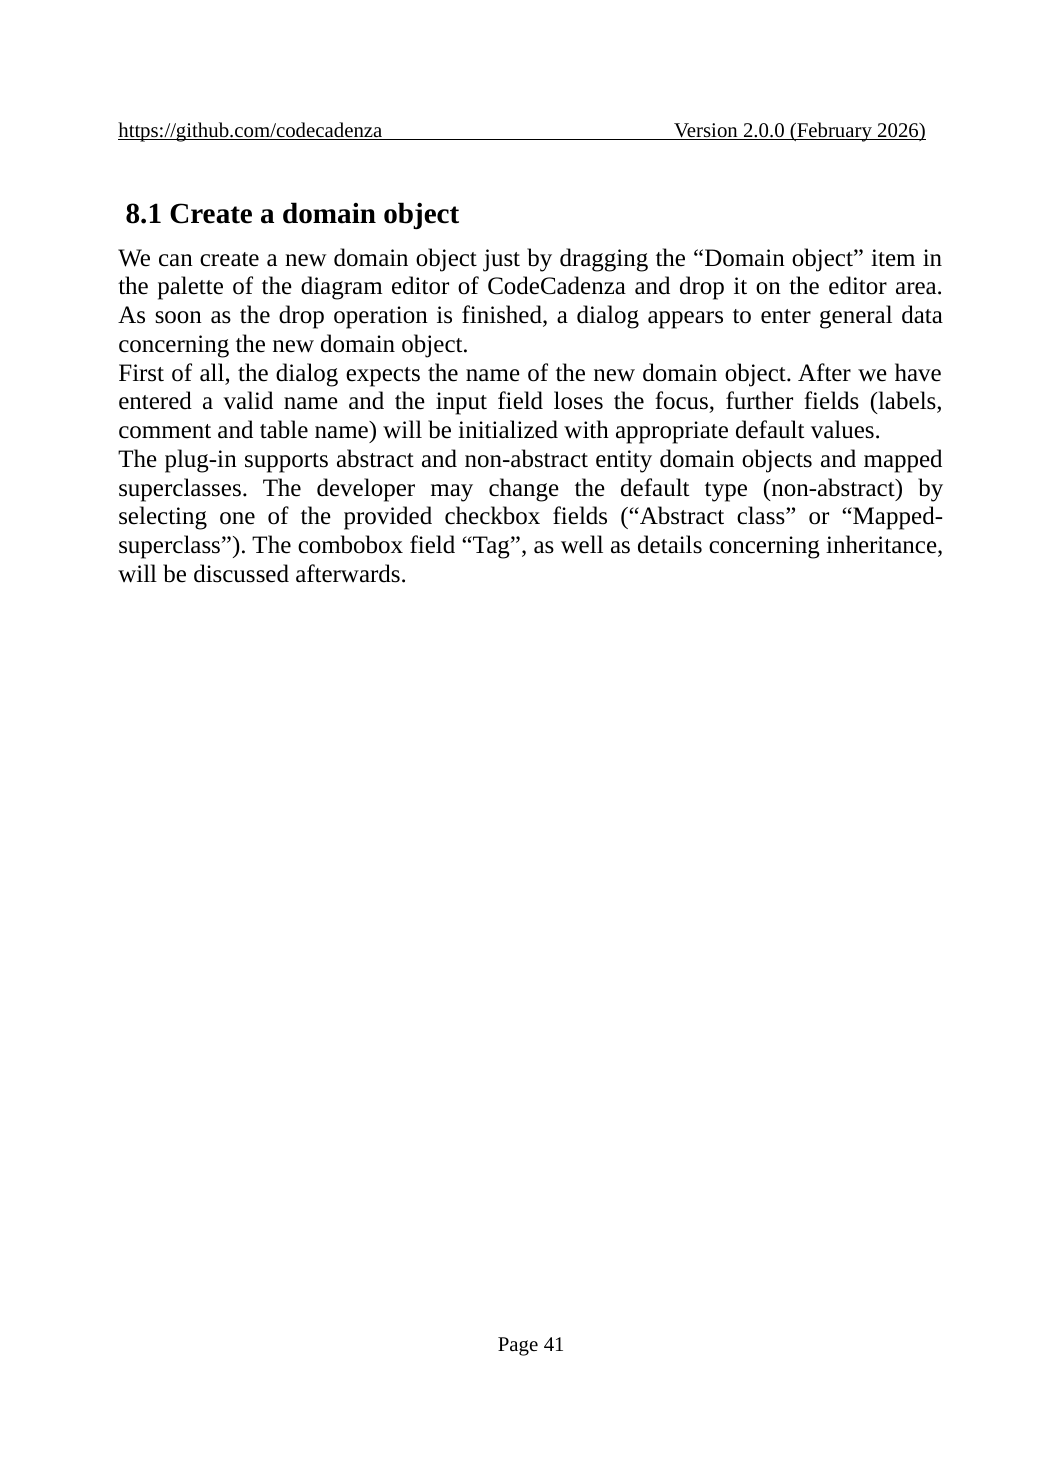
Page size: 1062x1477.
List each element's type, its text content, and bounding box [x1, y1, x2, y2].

text The plug-in supports abstract and non-abstract entity domain objects and mapped superclasses. The developer may change the default type (non-abstract) by selecting one of the provided checkbox fields (“Abstract class” or “Mapped-superclass”). The combobox field “Tag”, as well as details concerning inheritance, will be discussed afterwards. [118, 444, 944, 588]
text First of all, the dialog expects the name of the new domain object. After we have entered a valid name and the input field loses the focus, further fields (labels, comment and table name) will be initialized with appropriate default values. [118, 358, 944, 444]
subtitle Create a domain object [118, 197, 944, 230]
text We can create a new domain object just by dragging the “Domain object” item in the palette of the diagram editor of CodeCadenza and drop it on the editor area. As soon as the drop operation is finished, a dialog appears to enter general data concerning the new domain object. [118, 243, 944, 358]
